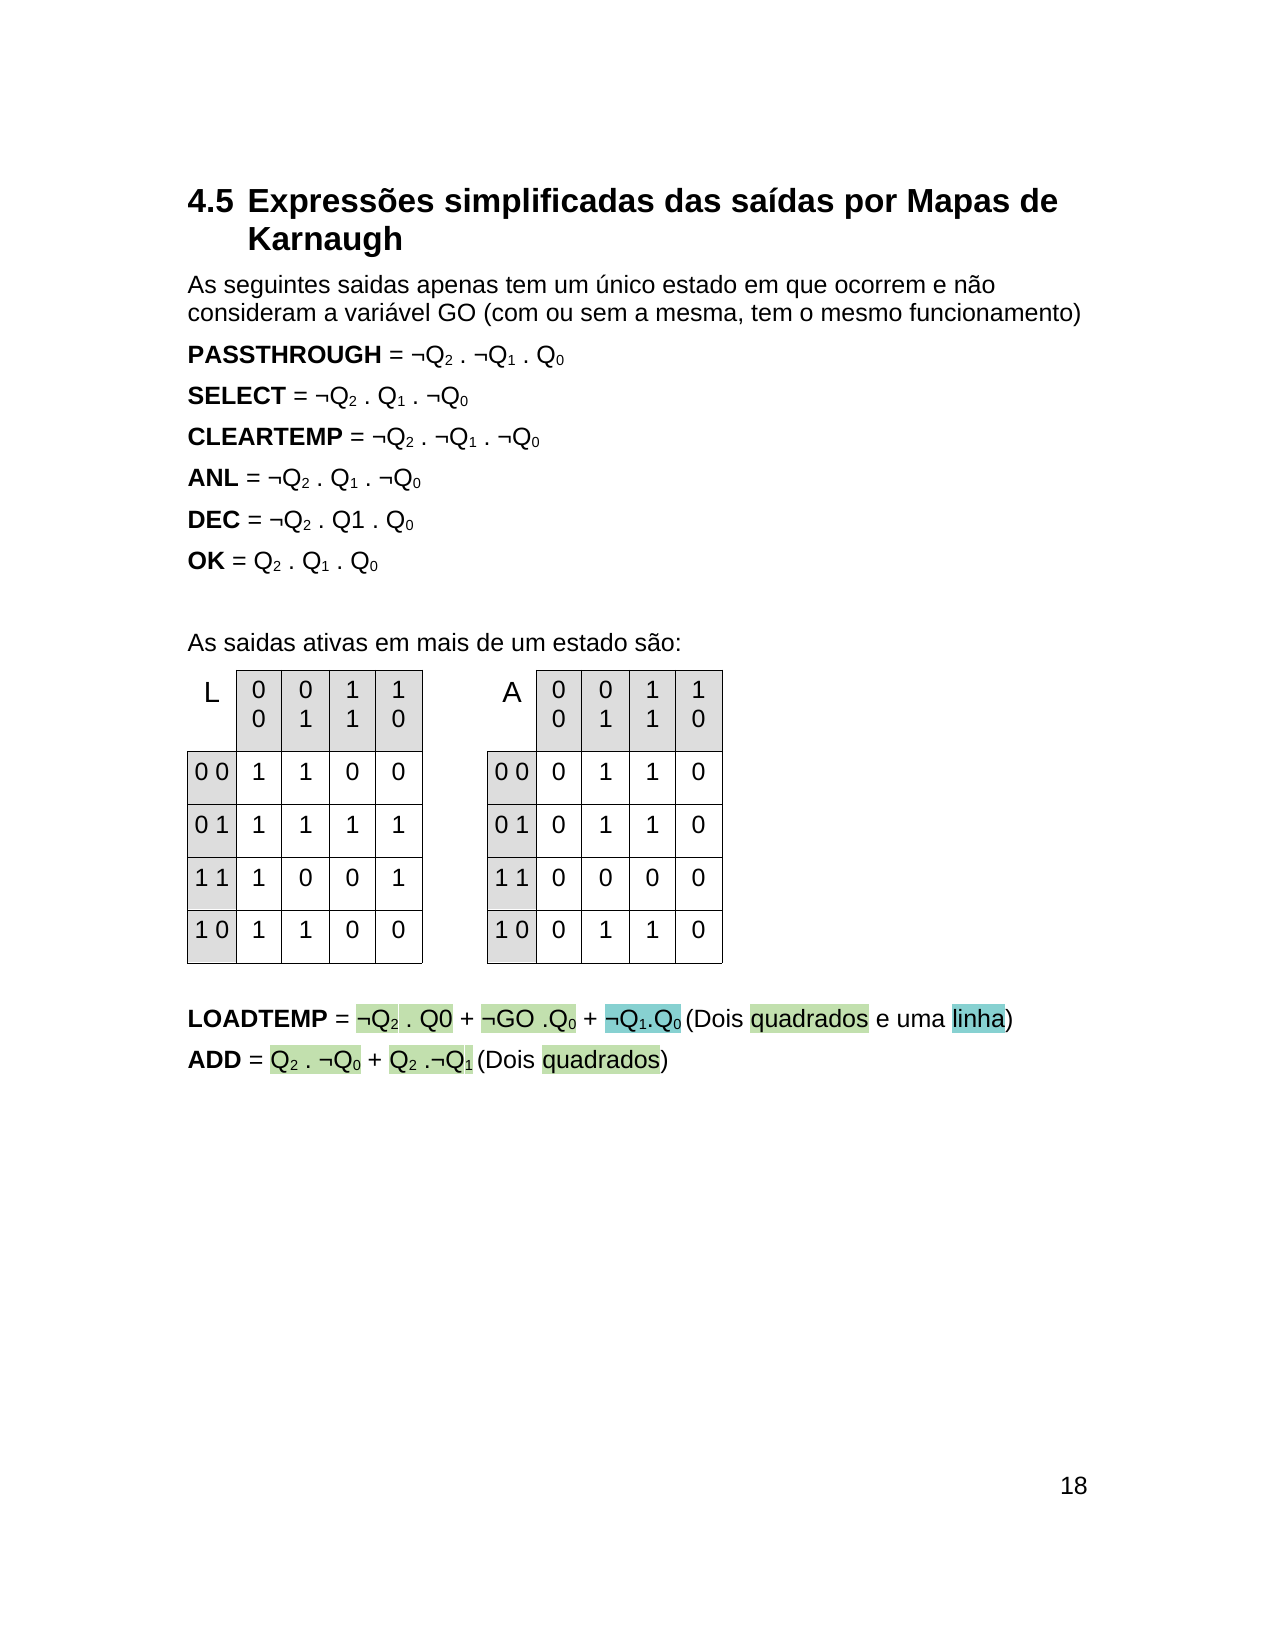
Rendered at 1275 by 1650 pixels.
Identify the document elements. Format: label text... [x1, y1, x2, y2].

table_cell 0 1 [488, 805, 536, 857]
subtitle Expressões simplificadas das saídas por Mapas de Karnaugh [179, 177, 1096, 262]
table_cell 1 [376, 858, 422, 909]
table_header [723, 670, 778, 963]
table_cell 0 [376, 911, 422, 962]
text OK = Q2 . Q1 . Q0 [187, 546, 1087, 574]
table_cell 1 [237, 858, 281, 909]
table_cell 1 [376, 805, 422, 857]
table_cell 0 [676, 911, 722, 962]
table_cell 1 [237, 752, 281, 804]
table_header 1 1 [630, 671, 675, 751]
table_cell 1 [237, 911, 281, 962]
table_cell 0 [676, 858, 722, 909]
table_header 1 1 [330, 671, 375, 751]
table_cell 1 [630, 805, 675, 857]
table_cell 0 [676, 752, 722, 804]
table_cell 0 [537, 911, 581, 962]
table_cell 1 [330, 805, 375, 857]
table_cell 1 [582, 752, 629, 804]
table_cell 1 0 [488, 911, 536, 962]
table_cell 0 0 [488, 752, 536, 804]
table_cell 1 [582, 911, 629, 962]
table_cell 0 [630, 858, 675, 909]
table_cell 0 [376, 752, 422, 804]
text SELECT = ¬Q2 . Q1 . ¬Q0 [187, 381, 1087, 409]
text LOADTEMP = ¬Q2 . Q0 + ¬GO .Q0 + ¬Q1.Q0 (Dois quadrados e uma linha) [187, 1004, 1087, 1033]
table_cell 1 1 [188, 858, 236, 909]
table_cell 1 1 [488, 858, 536, 909]
table_cell 0 [537, 858, 581, 909]
text ANL = ¬Q2 . Q1 . ¬Q0 [187, 463, 1087, 492]
table_cell 1 [282, 911, 329, 962]
table_cell 1 [582, 805, 629, 857]
table_cell 0 [330, 858, 375, 909]
text PASSTHROUGH = ¬Q2 . ¬Q1 . Q0 [187, 339, 1087, 368]
table_header 1 0 [376, 671, 422, 751]
table_cell 0 [676, 805, 722, 857]
table_cell 0 [330, 911, 375, 962]
table_header 0 0 [237, 671, 281, 751]
text DEC = ¬Q2 . Q1 . Q0 [187, 504, 1087, 533]
table_cell 1 [282, 752, 329, 804]
table_header 0 0 [537, 671, 581, 751]
text ADD = Q2 . ¬Q0 + Q2 .¬Q1 (Dois quadrados) [187, 1045, 1087, 1074]
text As saidas ativas em mais de um estado são: [187, 628, 1087, 657]
table_cell 0 [282, 858, 329, 909]
table_header [423, 670, 487, 963]
table_cell 0 [582, 858, 629, 909]
table_cell 1 [237, 805, 281, 857]
table_cell 0 0 [188, 752, 236, 804]
table_header 0 1 [282, 671, 329, 751]
table_cell 1 [630, 911, 675, 962]
table_cell 0 1 [188, 805, 236, 857]
text As seguintes saidas apenas tem um único estado em que ocorrem e não consideram a variável GO (com ou sem a mesma, tem o mesmo funcionamento) [187, 269, 1087, 327]
table_header A [488, 670, 536, 751]
table_cell 1 [282, 805, 329, 857]
text CLEARTEMP = ¬Q2 . ¬Q1 . ¬Q0 [187, 422, 1087, 451]
table_cell 0 [537, 752, 581, 804]
table_cell 1 [630, 752, 675, 804]
table_header 0 1 [582, 671, 629, 751]
table_cell 0 [330, 752, 375, 804]
table_cell 0 [537, 805, 581, 857]
table_cell 1 0 [188, 911, 236, 962]
table_header L [188, 670, 236, 751]
table_header 1 0 [676, 671, 722, 751]
